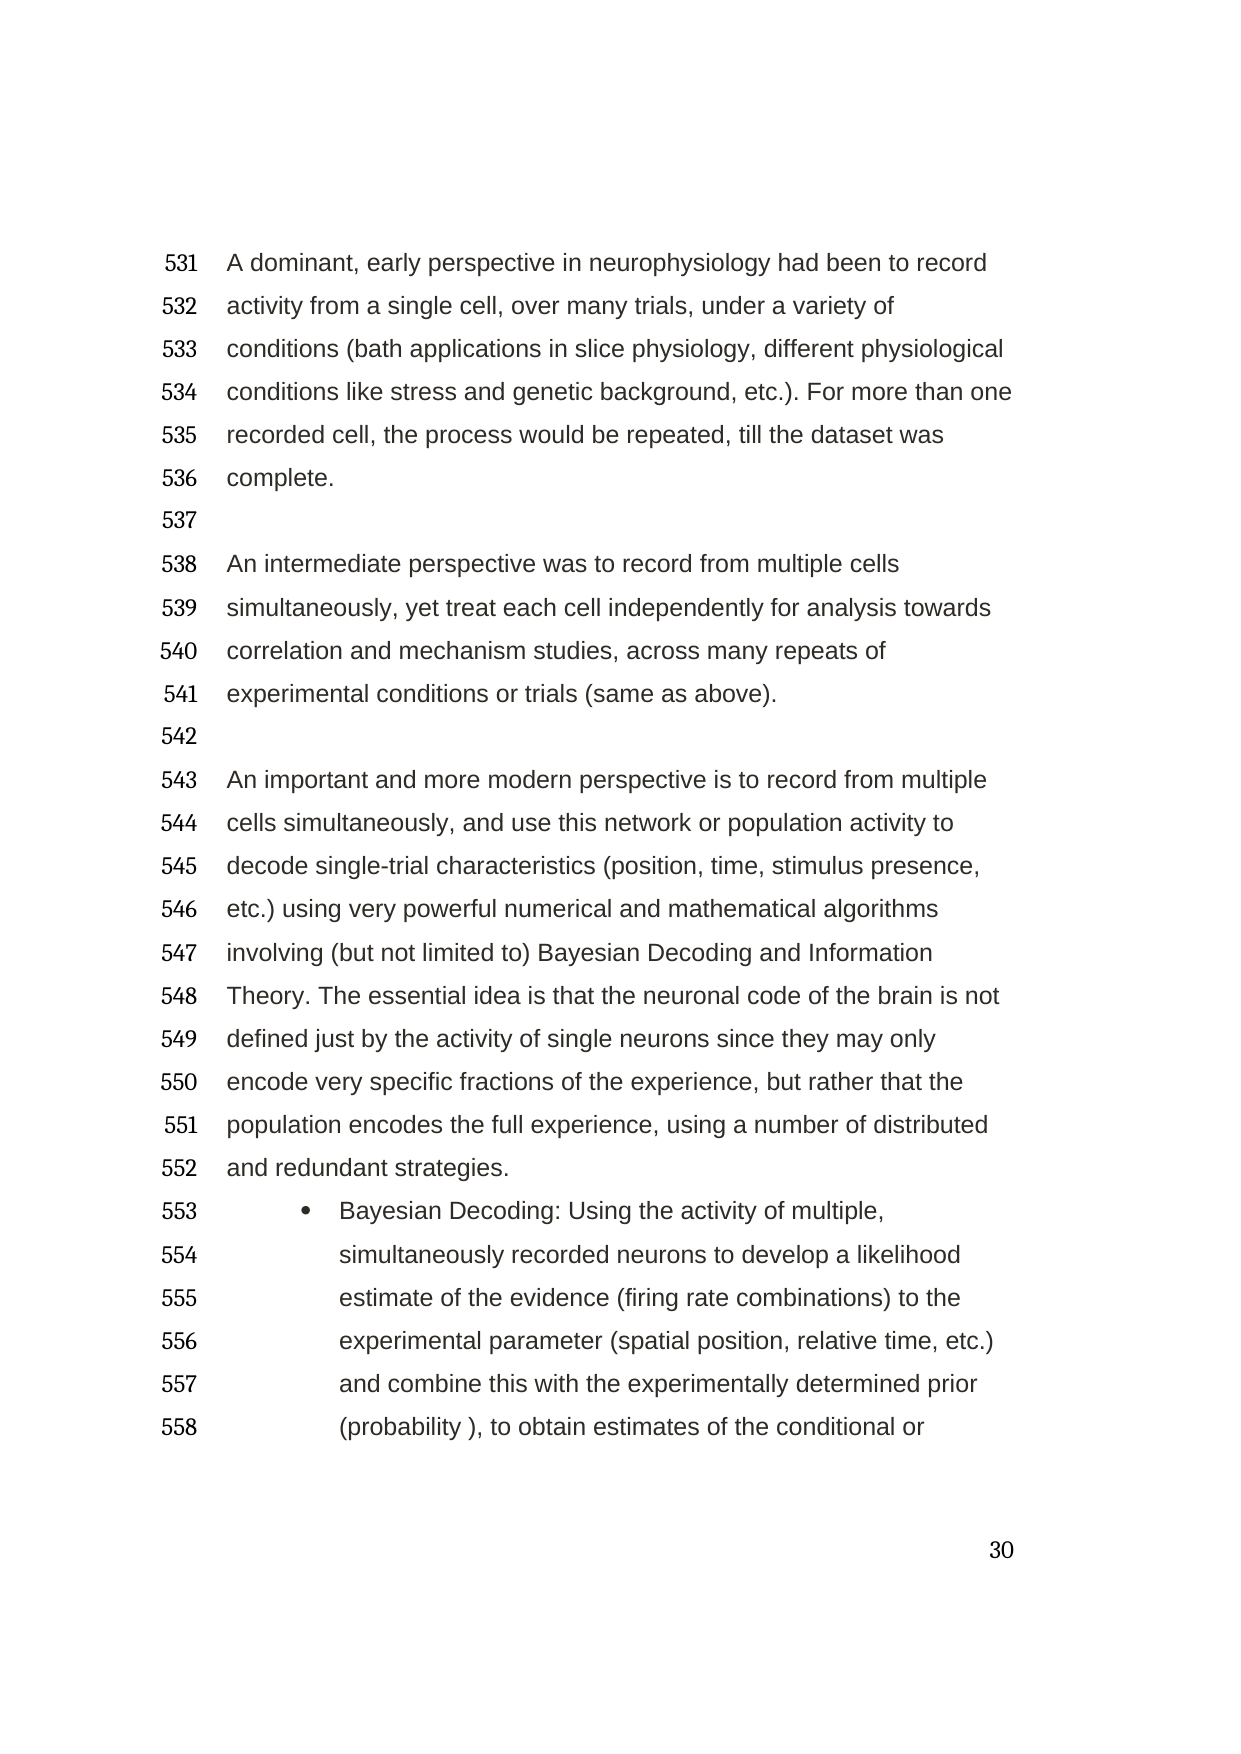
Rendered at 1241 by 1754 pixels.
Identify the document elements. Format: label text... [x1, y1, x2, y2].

text An intermediate perspective was to record from multiple cells simultaneously, yet treat each cell independently for analysis towards correlation and mechanism studies, across many repeats of experimental conditions or trials (same as above). [226, 549, 1014, 708]
text A dominant, early perspective in neurophysiology had been to record activity from a single cell, over many trials, under a variety of conditions (bath applications in slice physiology, different physiological conditions like stress and genetic background, etc.). For more than one recorded cell, the process would be repeated, till the dataset was complete. [226, 248, 1014, 492]
text An important and more modern perspective is to record from multiple cells simultaneously, and use this network or population activity to decode single-trial characteristics (position, time, stimulus presence, etc.) using very powerful numerical and mathematical algorithms involving (but not limited to) Bayesian Decoding and Information Theory. The essential idea is that the neuronal code of the brain is not defined just by the activity of single neurons since they may only encode very specific fractions of the experience, but rather that the population encodes the full experience, using a number of distributed and redundant strategies. [226, 765, 1014, 1182]
list Bayesian Decoding: Using the activity of multiple, simultaneously recorded neurons to develop a likelihood estimate of the evidence (firing rate combinations) to the experimental parameter (spatial position, relative time, etc.) and combine this with the experimentally determined prior (probability ), to obtain estimates of the conditional or [301, 1196, 1014, 1441]
